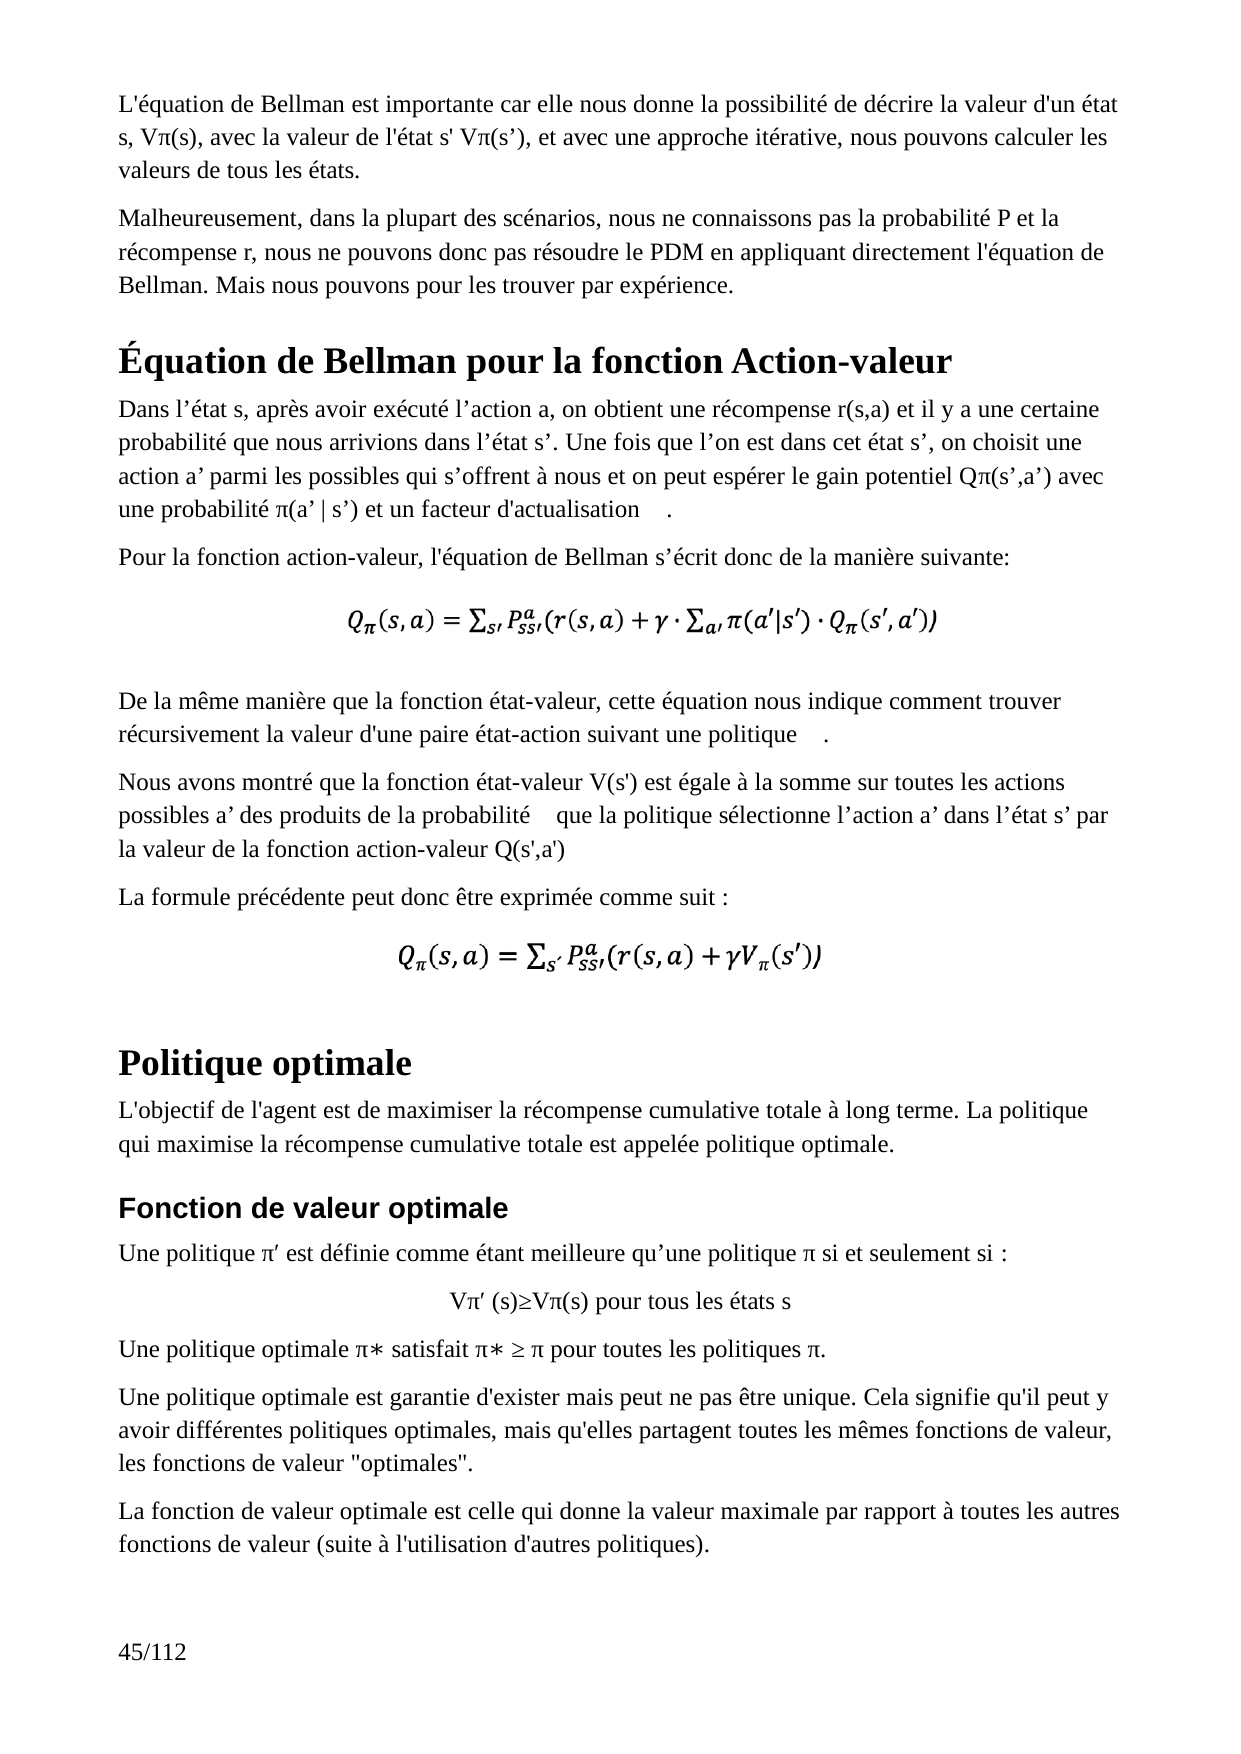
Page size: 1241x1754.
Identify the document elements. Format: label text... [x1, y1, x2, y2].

text La formule précédente peut donc être exprimée comme suit : [118, 881, 1122, 911]
text De la même manière que la fonction état-valeur, cette équation nous indique comment trouver récursivement la valeur d'une paire état-action suivant une politique 𝜋. [118, 686, 1122, 748]
text Nous avons montré que la fonction état-valeur V(s') est égale à la somme sur toutes les actions possibles a’ des produits de la probabilité 𝜋que la politique sélectionne l’action a’ dans l’état s’ par la valeur de la fonction action-valeur Q(s',a') [118, 767, 1122, 863]
text Vπ′ (s)≥Vπ(s) pour tous les états s [118, 1286, 1122, 1315]
picture [225, 929, 1016, 978]
text La fonction de valeur optimale est celle qui donne la valeur maximale par rapport à toutes les autres fonctions de valeur (suite à l'utilisation d'autres politiques). [118, 1496, 1122, 1558]
picture [275, 589, 1027, 650]
text Dans l’état s, après avoir exécuté l’action a, on obtient une récompense r(s,a) et il y a une certaine probabilité que nous arrivions dans l’état s’. Une fois que l’on est dans cet état s’, on choisit une action a’ parmi les possibles qui s’offrent à nous et on peut espérer le gain potentiel Qπ(s’,a’) avec une probabilité π(a’ | s’) et un facteur d'actualisation 𝛾. [118, 394, 1122, 523]
text Pour la fonction action-valeur, l'équation de Bellman s’écrit donc de la manière suivante: [118, 542, 1122, 571]
subtitle Fonction de valeur optimale [118, 1191, 1122, 1225]
text L'équation de Bellman est importante car elle nous donne la possibilité de décrire la valeur d'un état s, Vπ(s), avec la valeur de l'état s' Vπ(s’), et avec une approche itérative, nous pouvons calculer les valeurs de tous les états. [118, 88, 1122, 184]
text L'objectif de l'agent est de maximiser la récompense cumulative totale à long terme. La politique qui maximise la récompense cumulative totale est appelée politique optimale. [118, 1095, 1122, 1158]
text Malheureusement, dans la plupart des scénarios, nous ne connaissons pas la probabilité P et la récompense r, nous ne pouvons donc pas résoudre le PDM en appliquant directement l'équation de Bellman. Mais nous pouvons pour les trouver par expérience. [118, 203, 1122, 299]
text Une politique optimale est garantie d'exister mais peut ne pas être unique. Cela signifie qu'il peut y avoir différentes politiques optimales, mais qu'elles partagent toutes les mêmes fonctions de valeur, les fonctions de valeur "optimales". [118, 1381, 1122, 1477]
text Une politique optimale π∗ satisfait π∗ ≥ π pour toutes les politiques π. [118, 1333, 1122, 1363]
subtitle Équation de Bellman pour la fonction Action-valeur [118, 338, 1122, 381]
text Une politique π′ est définie comme étant meilleure qu’une politique π si et seulement si : [118, 1238, 1122, 1267]
subtitle Politique optimale [118, 1040, 1122, 1083]
